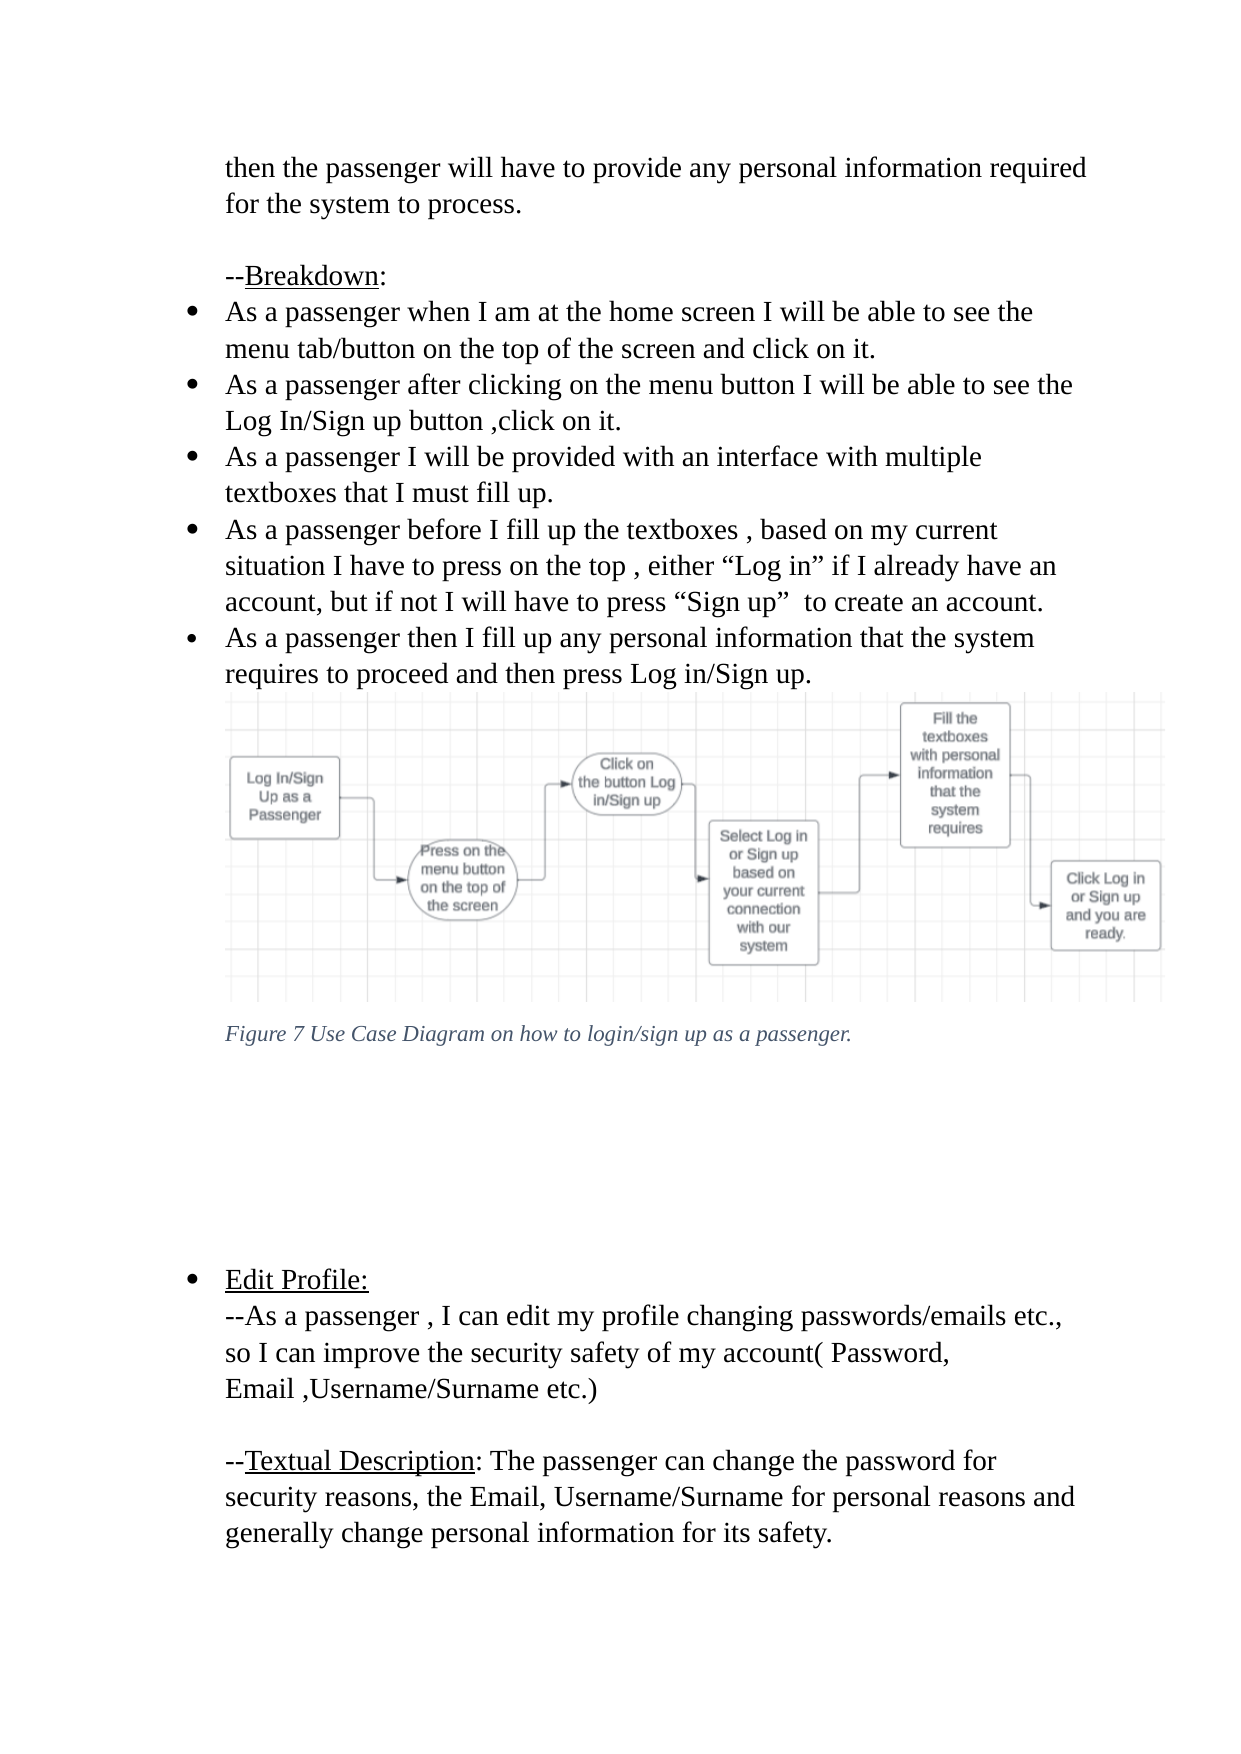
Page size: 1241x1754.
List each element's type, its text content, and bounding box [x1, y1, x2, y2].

picture [225, 692, 1166, 1002]
text Figure 7 Use Case Diagram on how to login/sign up as a passenger. [150, 1021, 1090, 1047]
list --Textual Description: The passenger can change the password for security reasons, the Email, Username/Surname for personal reasons and generally change personal information for its safety. [225, 1443, 1090, 1549]
list --As a passenger , I can edit my profile changing passwords/emails etc., so I can improve the security safety of my account( Password, Email ,Username/Surname etc.) [225, 1298, 1090, 1404]
list As a passenger when I am at the home screen I will be able to see the menu tab/button on the top of the screen and click on it. [187, 294, 1090, 364]
list As a passenger before I fill up the textboxes , based on my current situation I have to press on the top , either “Log in” if I already have an account, but if not I will have to press “Sign up” to create an account. [187, 512, 1090, 618]
list --Breakdown: [225, 258, 1090, 292]
list Edit Profile: [187, 1262, 1090, 1296]
list As a passenger I will be provided with an interface with multiple textboxes that I must fill up. [187, 439, 1090, 509]
list As a passenger after clicking on the menu button I will be able to see the Log In/Sign up button ,click on it. [187, 367, 1090, 437]
list then the passenger will have to provide any personal information required for the system to process. [225, 150, 1090, 220]
list As a passenger then I fill up any personal information that the system requires to proceed and then press Log in/Sign up. [187, 620, 1090, 1002]
